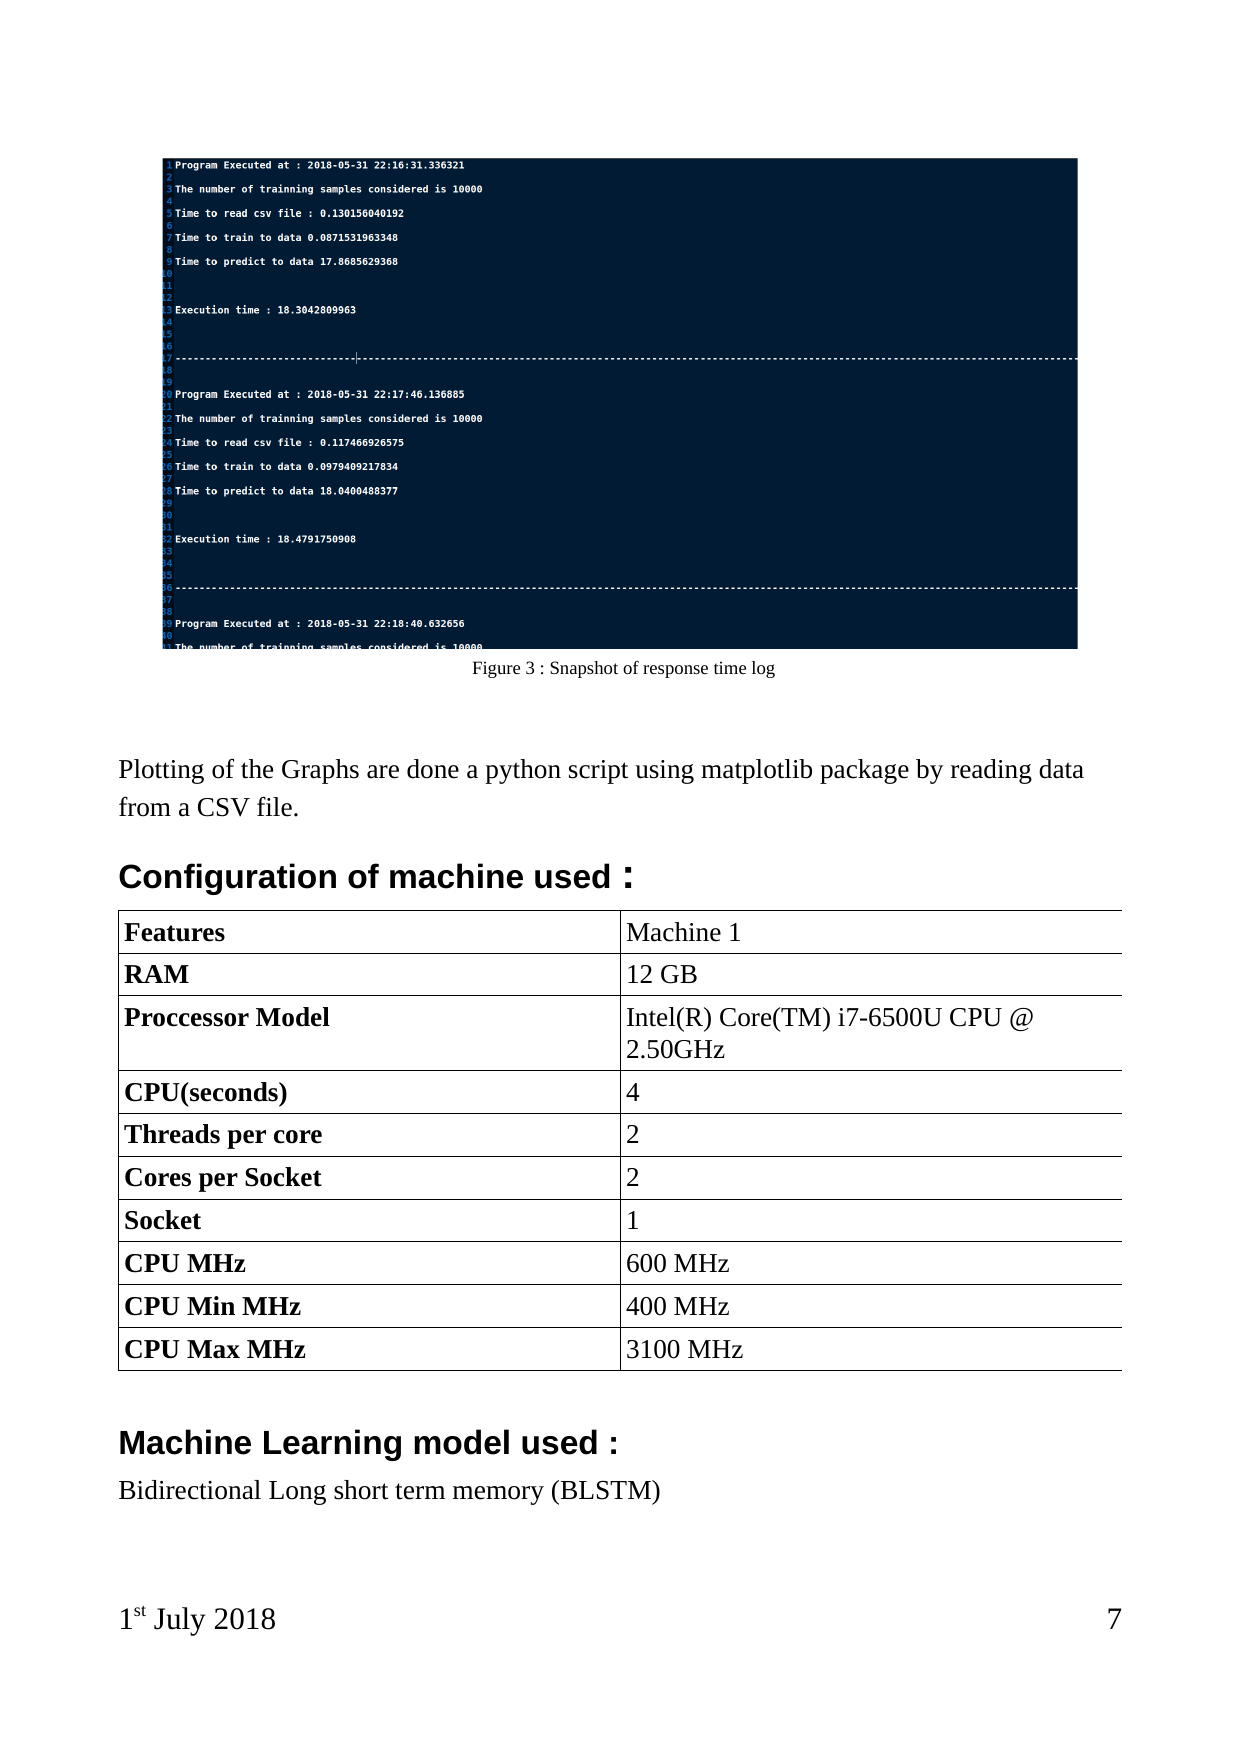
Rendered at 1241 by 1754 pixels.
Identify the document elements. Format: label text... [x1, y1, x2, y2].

table_cell 2 [621, 1114, 1122, 1156]
table_header Features [119, 911, 620, 952]
text Figure 3 : Snapshot of response time log [118, 158, 1122, 680]
table_cell 3100 MHz [621, 1328, 1122, 1370]
table_cell Socket [119, 1200, 620, 1241]
text Bidirectional Long short term memory (BLSTM) [118, 1474, 1122, 1506]
picture [162, 158, 1078, 649]
table_cell Intel(R) Core(TM) i7-6500U CPU @ 2.50GHz [621, 996, 1122, 1070]
table_cell CPU Max MHz [119, 1328, 620, 1370]
table_cell Cores per Socket [119, 1157, 620, 1198]
table_cell 600 MHz [621, 1242, 1122, 1284]
table_cell CPU(seconds) [119, 1071, 620, 1113]
table_cell 2 [621, 1157, 1122, 1198]
table_cell 1 [621, 1200, 1122, 1241]
table_cell 4 [621, 1071, 1122, 1113]
table_cell Proccessor Model [119, 996, 620, 1070]
table_cell CPU MHz [119, 1242, 620, 1284]
table_cell 12 GB [621, 954, 1122, 995]
subtitle Machine Learning model used : [118, 1423, 1122, 1461]
table_header Machine 1 [621, 911, 1122, 952]
table_cell CPU Min MHz [119, 1285, 620, 1327]
table_cell Threads per core [119, 1114, 620, 1156]
subtitle Configuration of machine used : [118, 849, 1122, 897]
table_cell 400 MHz [621, 1285, 1122, 1327]
table_cell RAM [119, 954, 620, 995]
text Plotting of the Graphs are done a python script using matplotlib package by reading data from a CSV file. [118, 753, 1122, 822]
